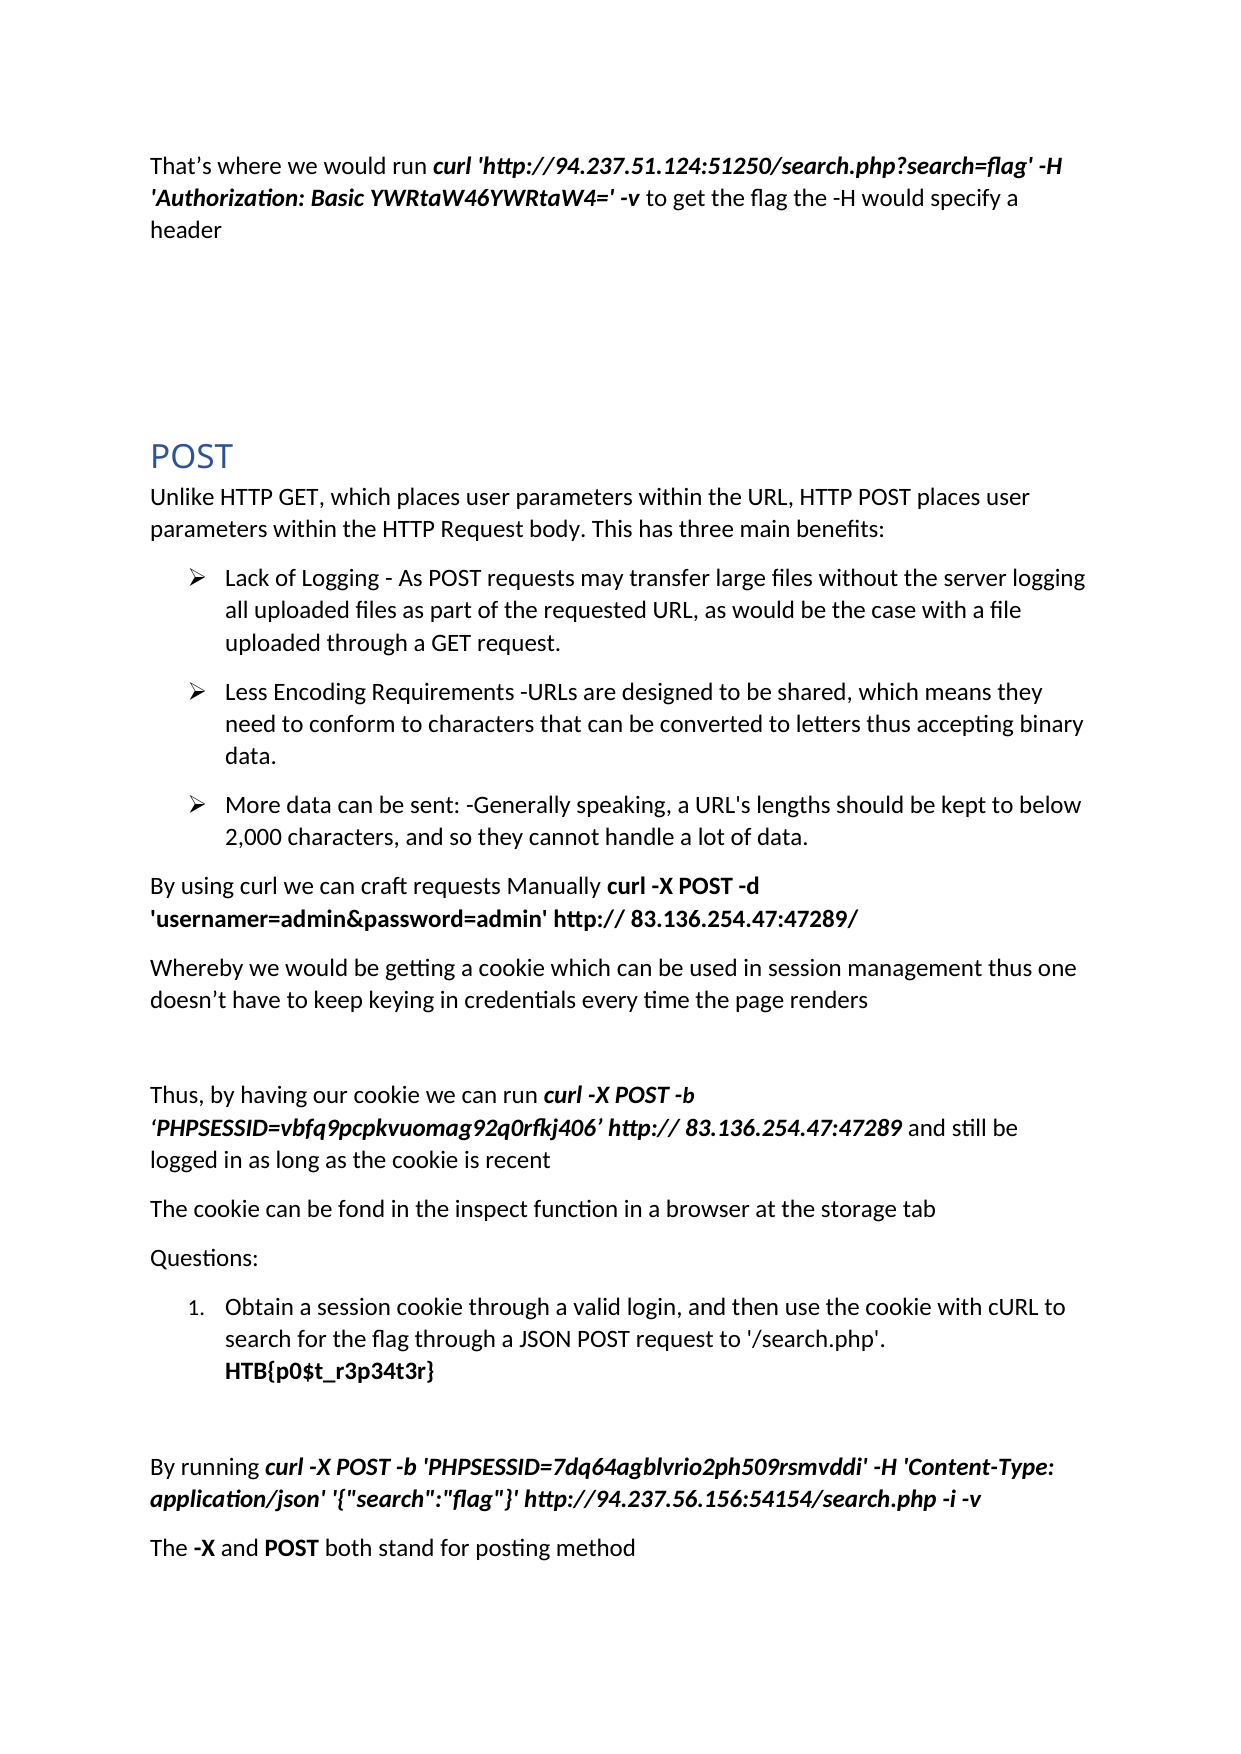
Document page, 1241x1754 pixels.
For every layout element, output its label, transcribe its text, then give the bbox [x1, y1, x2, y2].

text Thus, by having our cookie we can run curl -X POST -b ‘PHPSESSID=vbfq9pcpkvuomag92q0rfkj406’ http:// 83.136.254.47:47289 and still be logged in as long as the cookie is recent [150, 1079, 1090, 1174]
list More data can be sent: -Generally speaking, a URL's lengths should be kept to below 2,000 characters, and so they cannot handle a lot of data. [187, 789, 1090, 852]
text Questions: [150, 1242, 1090, 1272]
subtitle POST [150, 433, 1090, 478]
text By running curl -X POST -b 'PHPSESSID=7dq64agblvrio2ph509rsmvddi' -H 'Content-Type: application/json' '{"search":"flag"}' http://94.237.56.156:54154/search.php -i -v [150, 1451, 1090, 1513]
text Unlike HTTP GET, which places user parameters within the URL, HTTP POST places user parameters within the HTTP Request body. This has three main benefits: [150, 481, 1090, 544]
text Whereby we would be getting a cookie which can be used in session management thus one doesn’t have to keep keying in credentials every time the page renders [150, 952, 1090, 1014]
text The cookie can be fond in the inspect function in a browser at the storage tab [150, 1193, 1090, 1223]
list Obtain a session cookie through a valid login, and then use the cookie with cURL to search for the flag through a JSON POST request to '/search.php'. HTB{p0$t_r3p34t3r} [187, 1291, 1090, 1386]
list Lack of Logging - As POST requests may transfer large files without the server logging all uploaded files as part of the requested URL, as would be the case with a file uploaded through a GET request. [187, 562, 1090, 657]
list Less Encoding Requirements -URLs are designed to be shared, which means they need to conform to characters that can be converted to letters thus accepting binary data. [187, 676, 1090, 771]
text By using curl we can craft requests Manually curl -X POST -d 'usernamer=admin&password=admin' http:// 83.136.254.47:47289/ [150, 871, 1090, 933]
text That’s where we would run curl 'http://94.237.51.124:51250/search.php?search=flag' -H 'Authorization: Basic YWRtaW46YWRtaW4=' -v to get the flag the -H would specify a header [150, 150, 1090, 245]
text The -X and POST both stand for posting method [150, 1532, 1090, 1562]
